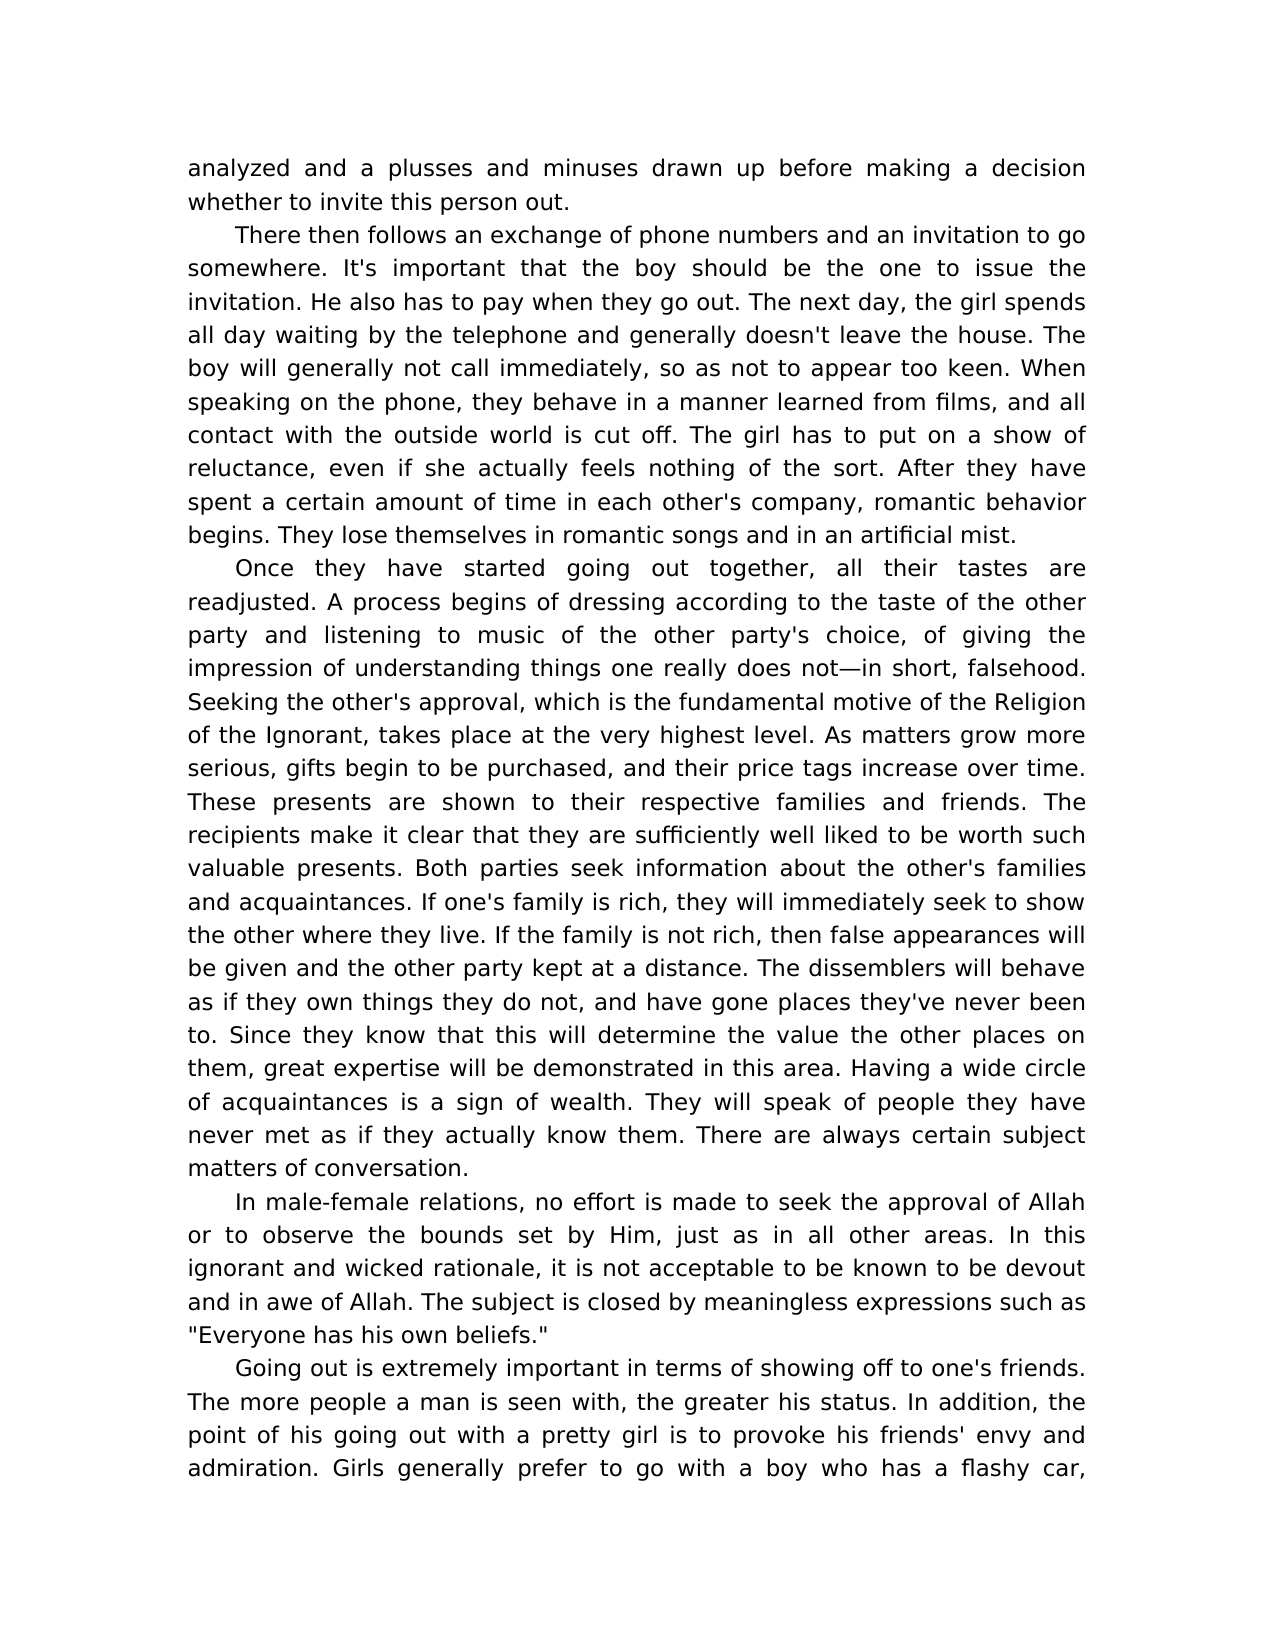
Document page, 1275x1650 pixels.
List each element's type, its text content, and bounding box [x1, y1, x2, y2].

text analyzed and a plusses and minuses drawn up before making a decision whether to invite this person out. [187, 150, 1087, 217]
text In male-female relations, no effort is made to seek the approval of Allah or to observe the bounds set by Him, just as in all other areas. In this ignorant and wicked rationale, it is not acceptable to be known to be devout and in awe of Allah. The subject is closed by meaningless expressions such as "Everyone has his own beliefs." [187, 1183, 1087, 1350]
text Once they have started going out together, all their tastes are readjusted. A process begins of dressing according to the taste of the other party and listening to music of the other party's choice, of giving the impression of understanding things one really does not—in short, falsehood. Seeking the other's approval, which is the fundamental motive of the Religion of the Ignorant, takes place at the very highest level. As matters grow more serious, gifts begin to be purchased, and their price tags increase over time. These presents are shown to their respective families and friends. The recipients make it clear that they are sufficiently well liked to be worth such valuable presents. Both parties seek information about the other's families and acquaintances. If one's family is rich, they will immediately seek to show the other where they live. If the family is not rich, then false appearances will be given and the other party kept at a distance. The dissemblers will behave as if they own things they do not, and have gone places they've never been to. Since they know that this will determine the value the other places on them, great expertise will be demonstrated in this area. Having a wide circle of acquaintances is a sign of wealth. They will speak of people they have never met as if they actually know them. There are always certain subject matters of conversation. [187, 550, 1087, 1183]
text Going out is extremely important in terms of showing off to one's friends. The more people a man is seen with, the greater his status. In addition, the point of his going out with a pretty girl is to provoke his friends' envy and admiration. Girls generally prefer to go with a boy who has a flashy car, [187, 1350, 1087, 1483]
text There then follows an exchange of phone numbers and an invitation to go somewhere. It's important that the boy should be the one to issue the invitation. He also has to pay when they go out. The next day, the girl spends all day waiting by the telephone and generally doesn't leave the house. The boy will generally not call immediately, so as not to appear too keen. When speaking on the phone, they behave in a manner learned from films, and all contact with the outside world is cut off. The girl has to put on a show of reluctance, even if she actually feels nothing of the sort. After they have spent a certain amount of time in each other's company, romantic behavior begins. They lose themselves in romantic songs and in an artificial mist. [187, 217, 1087, 550]
